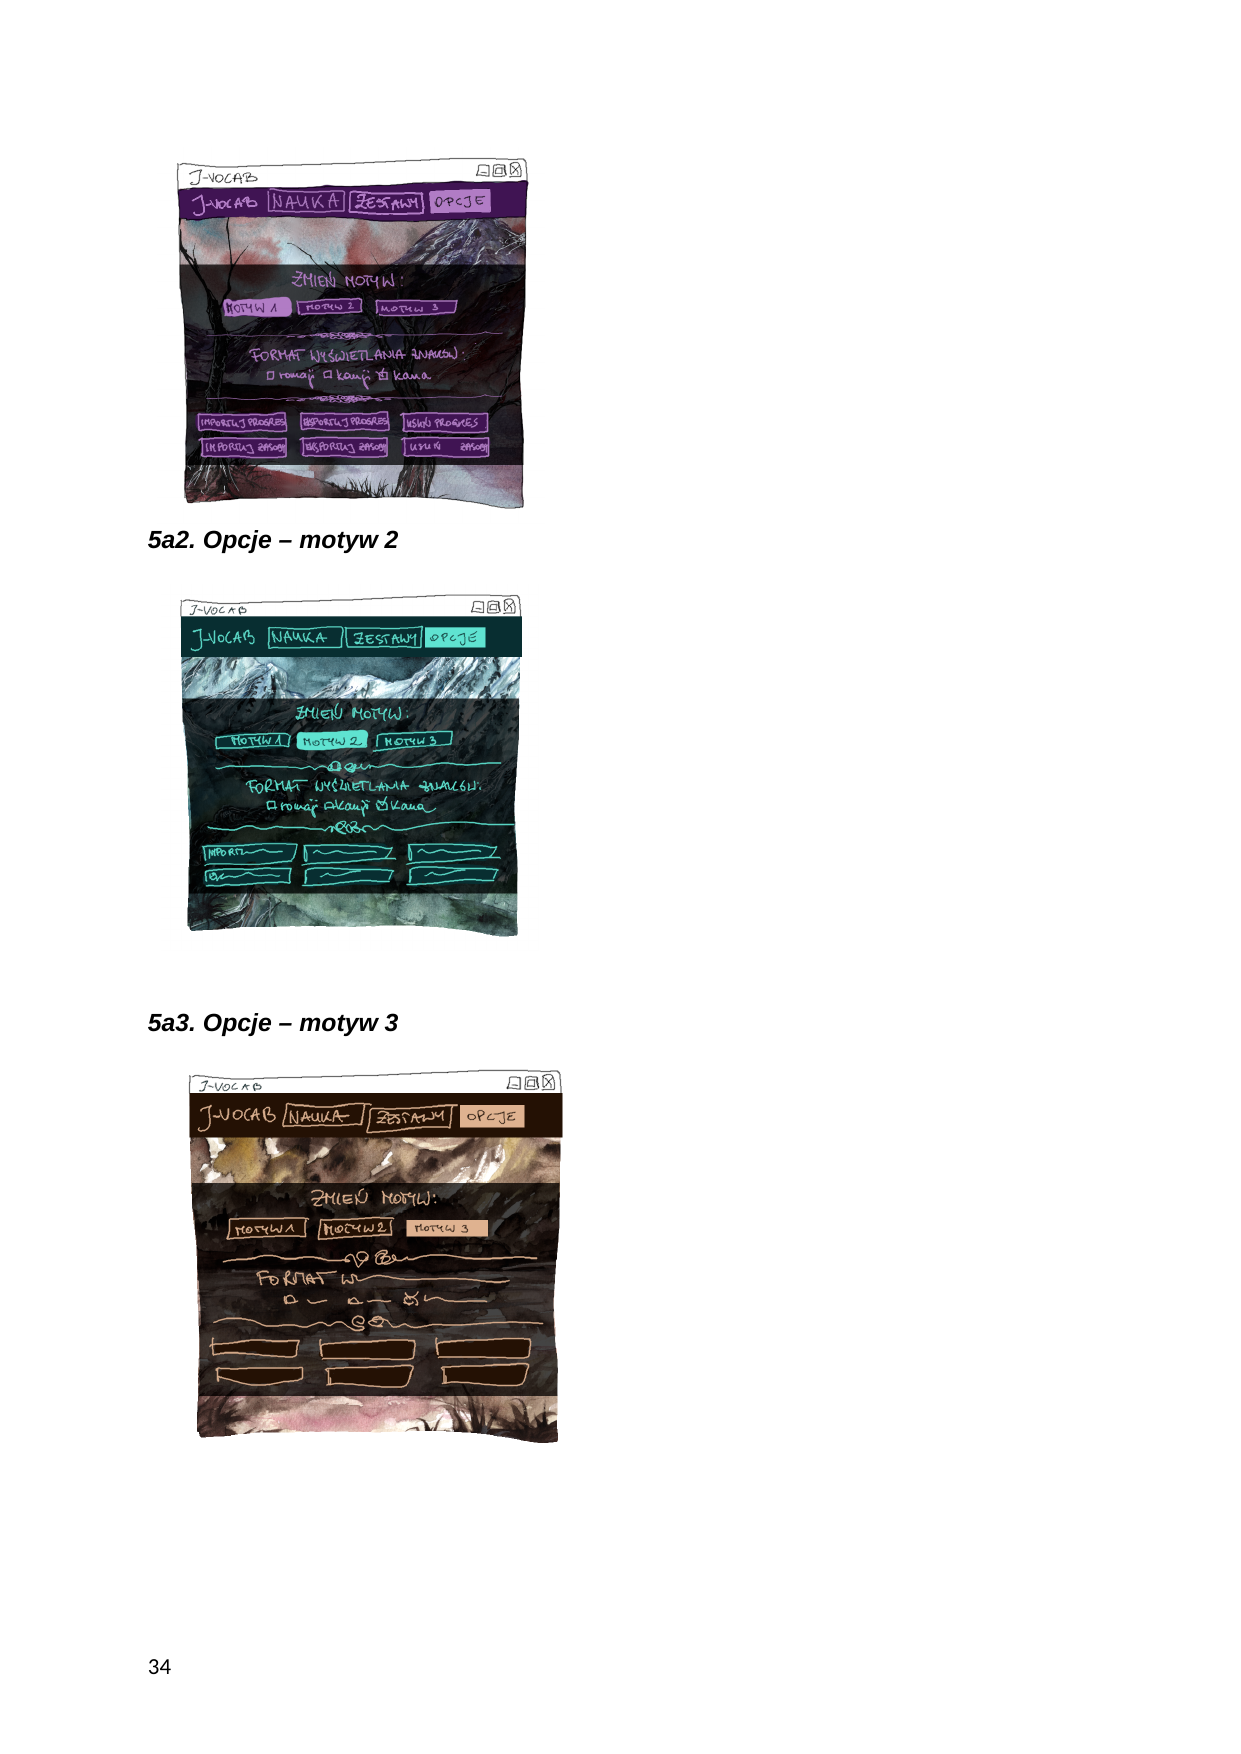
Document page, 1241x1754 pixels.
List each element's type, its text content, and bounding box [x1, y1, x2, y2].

picture [160, 584, 539, 951]
picture [157, 147, 546, 524]
picture [167, 1058, 581, 1459]
subtitle 5a2. Opcje – motyw 2 [148, 148, 1093, 554]
subtitle 5a3. Opcje – motyw 3 [148, 1008, 1093, 1036]
